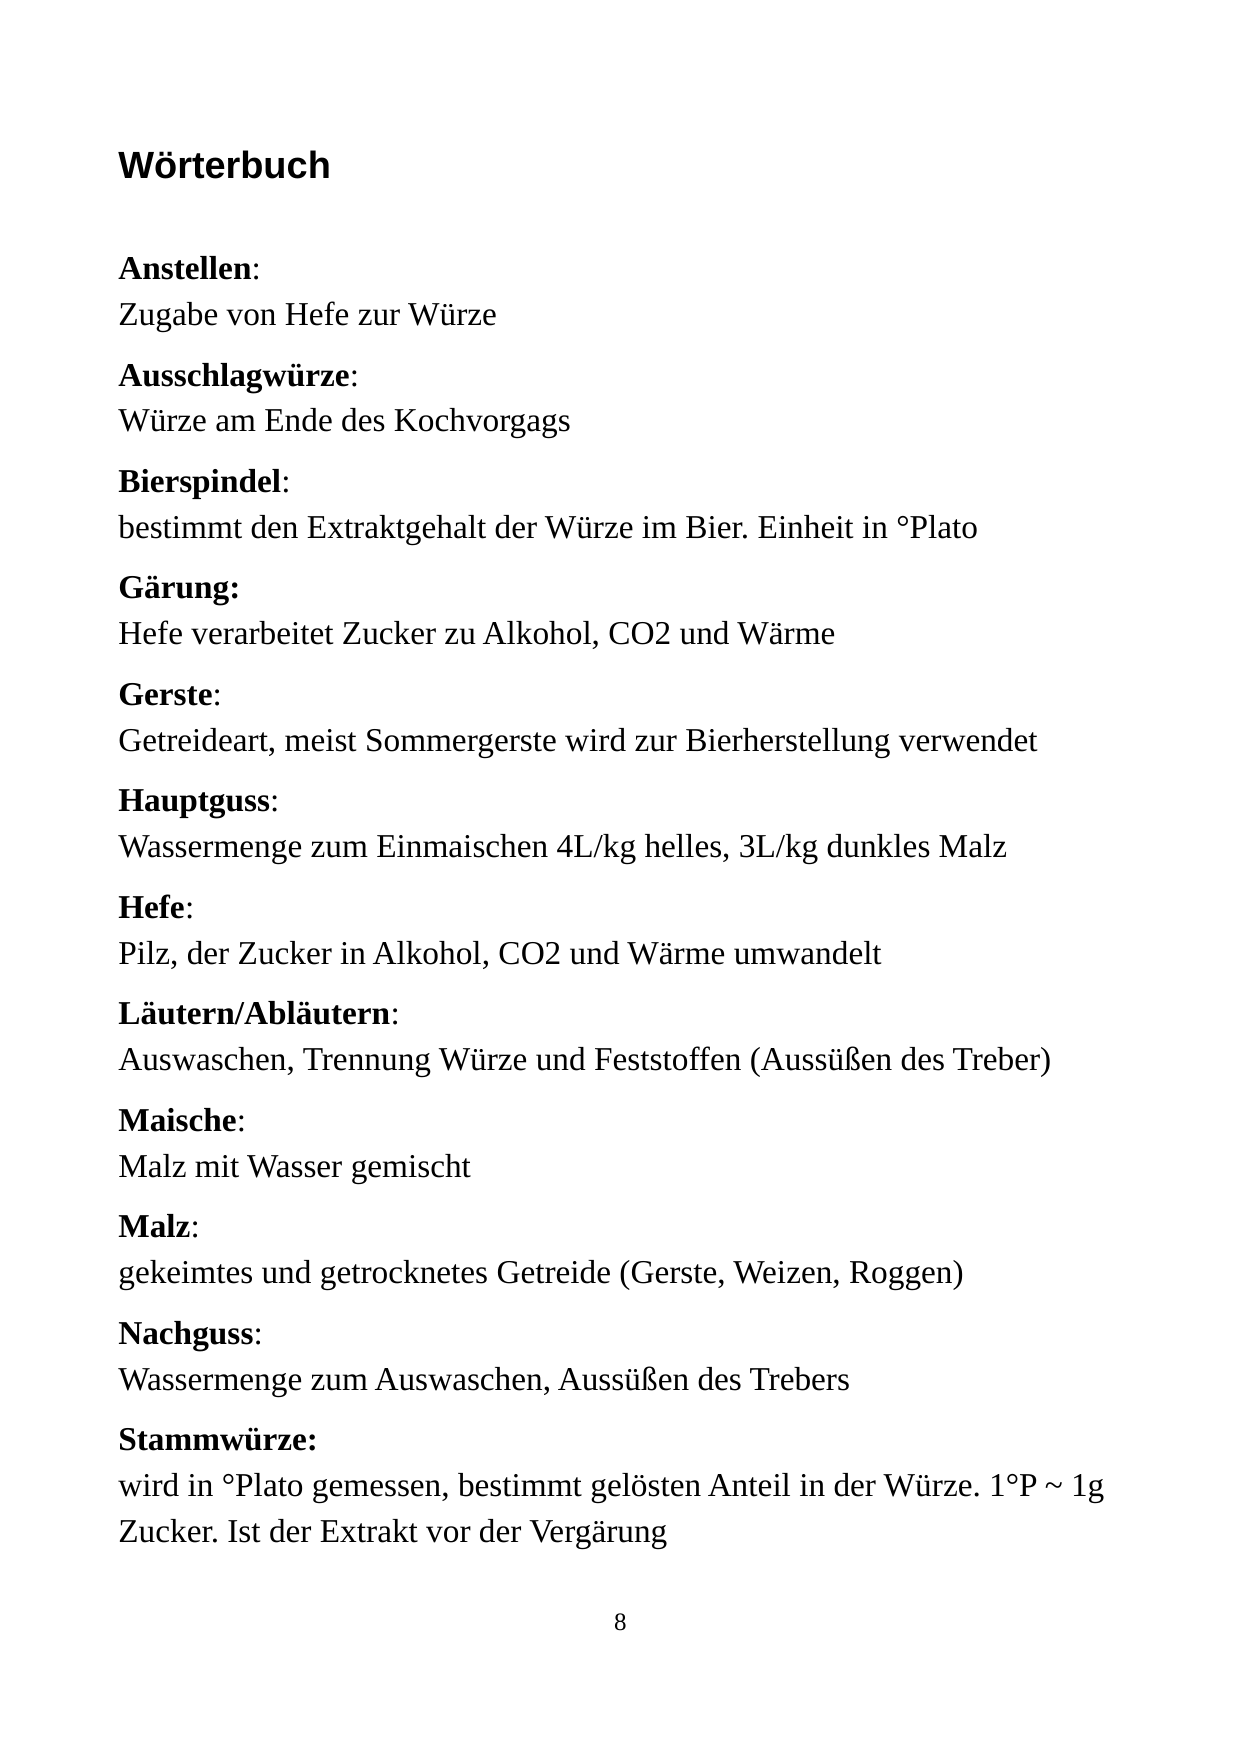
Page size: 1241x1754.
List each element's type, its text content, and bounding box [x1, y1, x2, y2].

text Bierspindel: bestimmt den Extraktgehalt der Würze im Bier. Einheit in °Plato [118, 461, 1122, 546]
text Stammwürze: wird in °Plato gemessen, bestimmt gelösten Anteil in der Würze. 1°P ~ 1g Zucker. Ist der Extrakt vor der Vergärung [118, 1419, 1122, 1549]
subtitle Wörterbuch [118, 143, 1122, 187]
text Hauptguss: Wassermenge zum Einmaischen 4L/kg helles, 3L/kg dunkles Malz [118, 781, 1122, 865]
text Malz: gekeimtes und getrocknetes Getreide (Gerste, Weizen, Roggen) [118, 1206, 1122, 1291]
text Maische: Malz mit Wasser gemischt [118, 1100, 1122, 1184]
text Ausschlagwürze: Würze am Ende des Kochvorgags [118, 355, 1122, 439]
text Gerste: Getreideart, meist Sommergerste wird zur Bierherstellung verwendet [118, 674, 1122, 758]
text Anstellen: Zugabe von Hefe zur Würze [118, 248, 1122, 333]
text Gärung: Hefe verarbeitet Zucker zu Alkohol, CO2 und Wärme [118, 568, 1122, 652]
text Nachguss: Wassermenge zum Auswaschen, Aussüßen des Trebers [118, 1313, 1122, 1397]
text Läutern/Abläutern: Auswaschen, Trennung Würze und Feststoffen (Aussüßen des Treber) [118, 993, 1122, 1078]
text Hefe: Pilz, der Zucker in Alkohol, CO2 und Wärme umwandelt [118, 887, 1122, 971]
